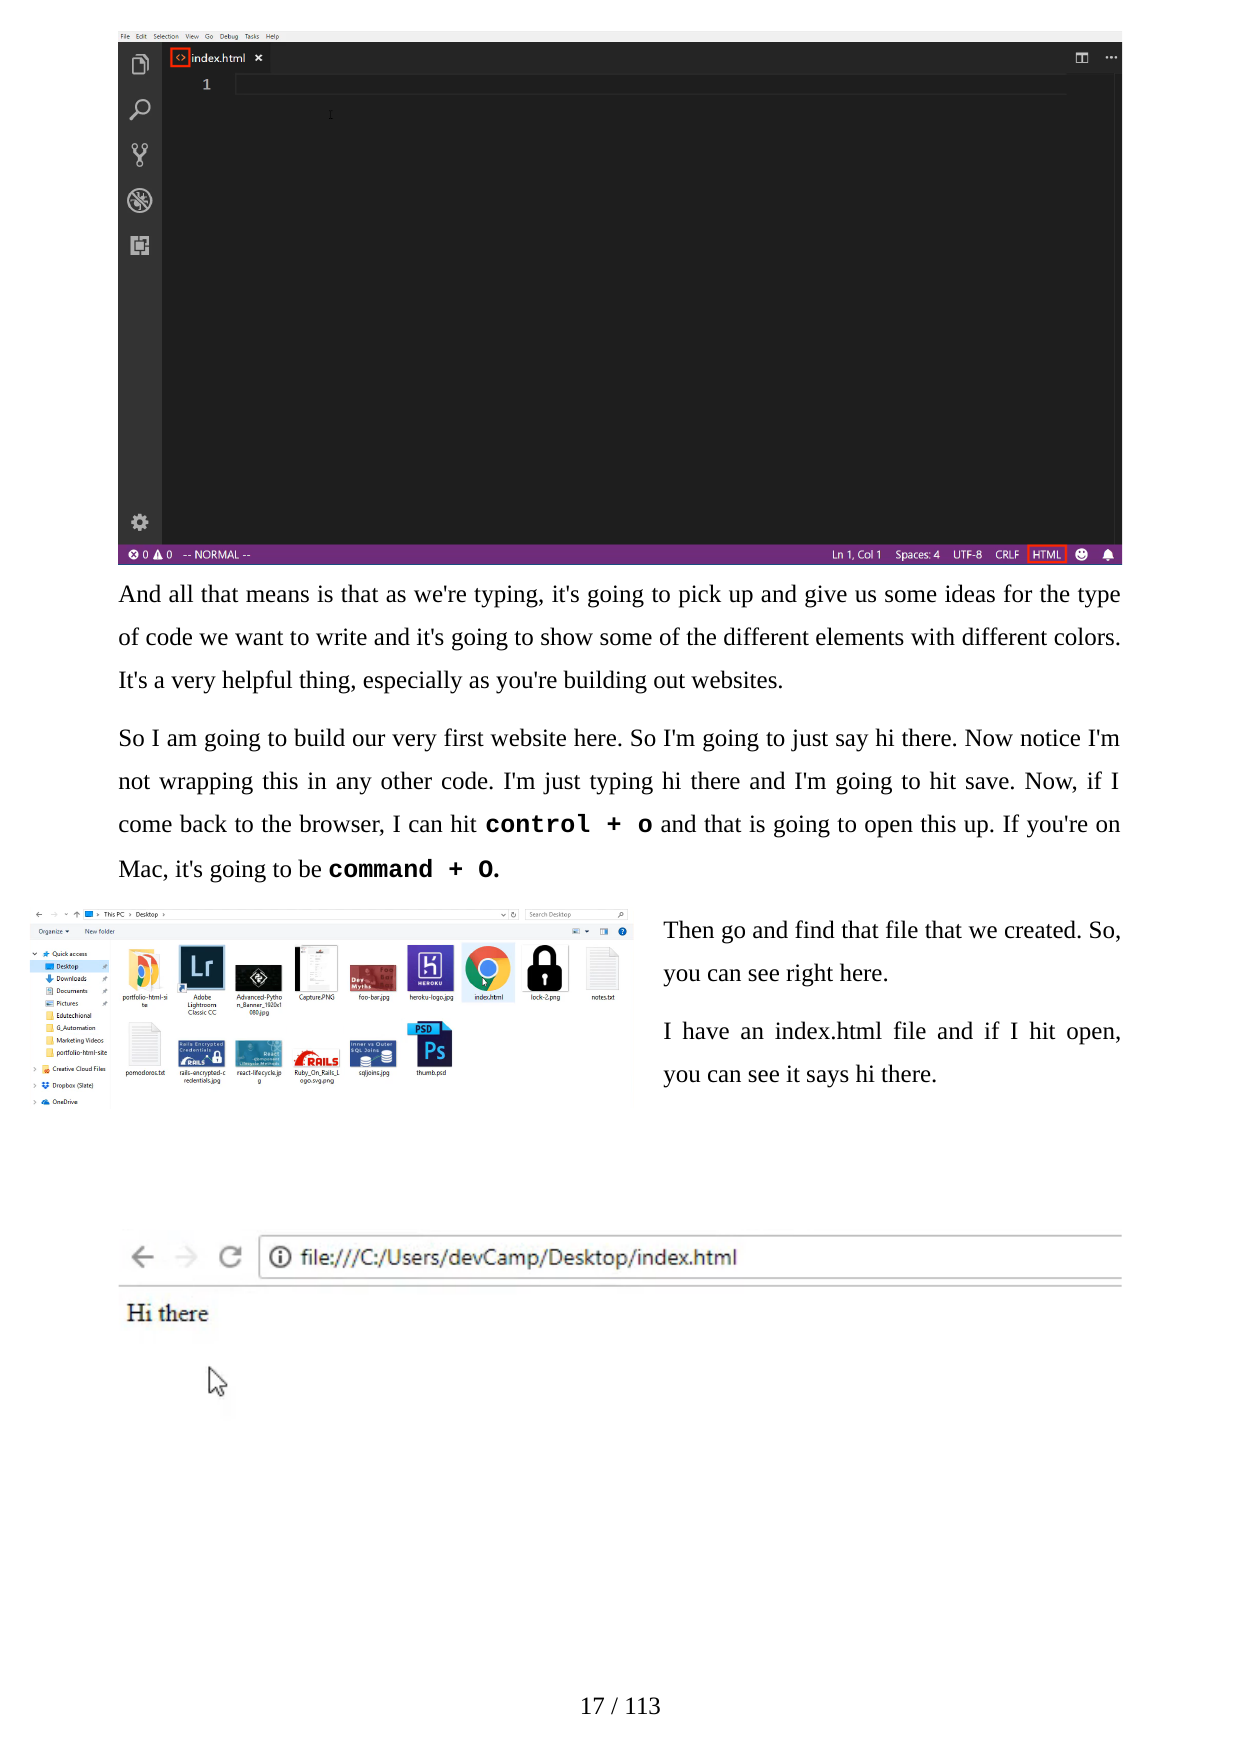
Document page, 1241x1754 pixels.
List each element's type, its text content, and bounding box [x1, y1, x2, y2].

picture [29, 907, 634, 1109]
text I have an index.html file and if I hit open, you can see it says hi there. [634, 1016, 1122, 1088]
text So I am going to build our very first website here. So I'm going to just say hi there. Now notice I'm not wrapping this in any other code. I'm just typing hi there and I'm going to hit save. Now, if I come back to the browser, I can hit control + o and that is going to open this up. If you're on Mac, it's going to be command + O. [118, 723, 1122, 885]
text Then go and find that file that we created. So, you can see right here. [634, 915, 1122, 987]
picture [118, 31, 1123, 565]
picture [118, 1229, 1122, 1525]
text And all that means is that as we're typing, it's going to pick up and give us some ideas for the type of code we want to write and it's going to show some of the different elements with different colors. It's a very helpful thing, especially as you're building out websites. [118, 565, 1122, 694]
